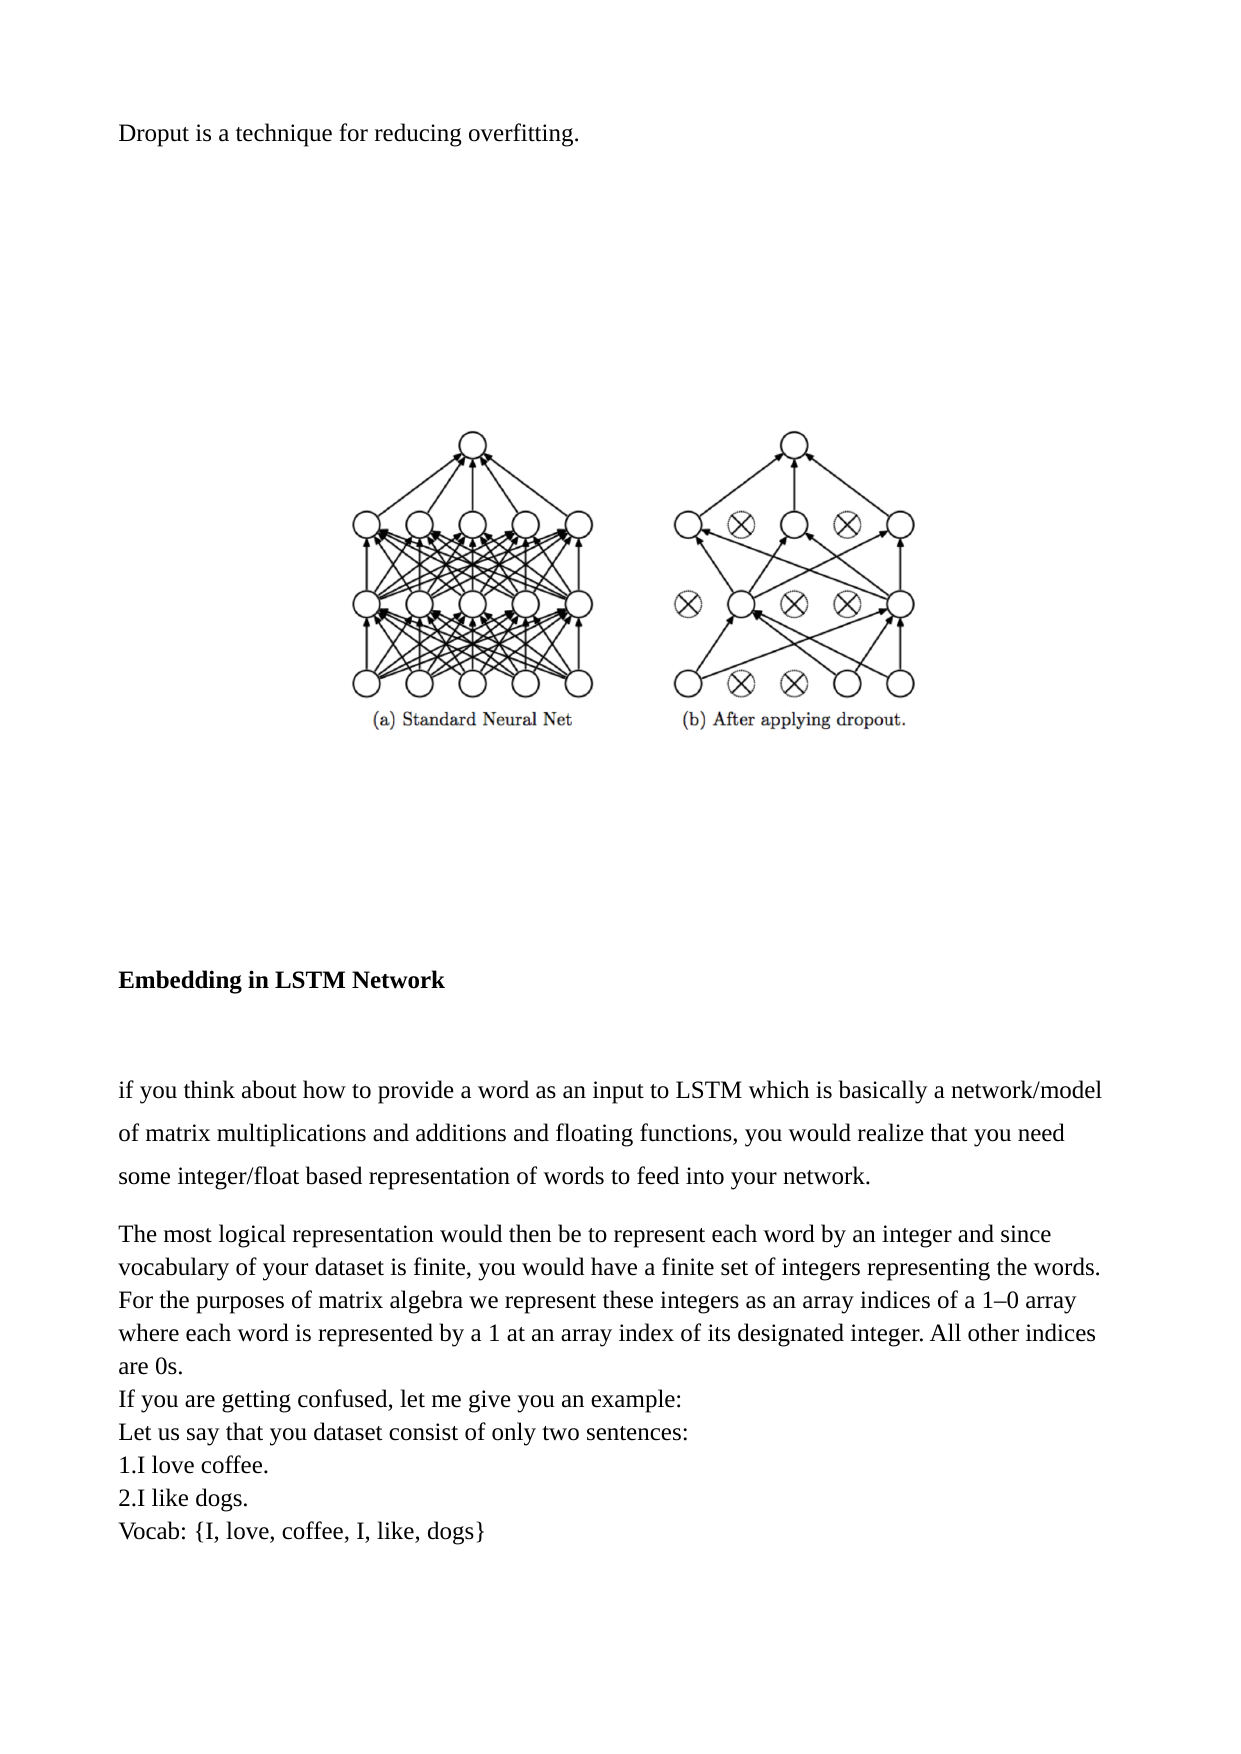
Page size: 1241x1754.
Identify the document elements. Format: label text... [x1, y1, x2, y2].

list I like dogs. [118, 1483, 1122, 1512]
text Vocab: {I, love, coffee, I, like, dogs} [118, 1516, 1122, 1545]
text Embedding in LSTM Network [118, 965, 1122, 994]
text If you are getting confused, let me give you an example: [118, 1384, 1122, 1413]
text Droput is a technique for reducing overfitting. [118, 118, 1122, 147]
text Let us say that you dataset consist of only two sentences: [118, 1417, 1122, 1446]
text if you think about how to provide a word as an input to LSTM which is basically a network/model of matrix multiplications and additions and floating functions, you would realize that you need some integer/float based representation of words to feed into your network. [118, 1075, 1122, 1190]
text The most logical representation would then be to represent each word by an integer and since vocabulary of your dataset is finite, you would have a finite set of integers representing the words. For the purposes of matrix algebra we represent these integers as an array indices of a 1–0 array where each word is represented by a 1 at an array index of its designated integer. All other indices are 0s. [118, 1219, 1122, 1380]
list I love coffee. [118, 1450, 1122, 1479]
picture [317, 429, 924, 731]
